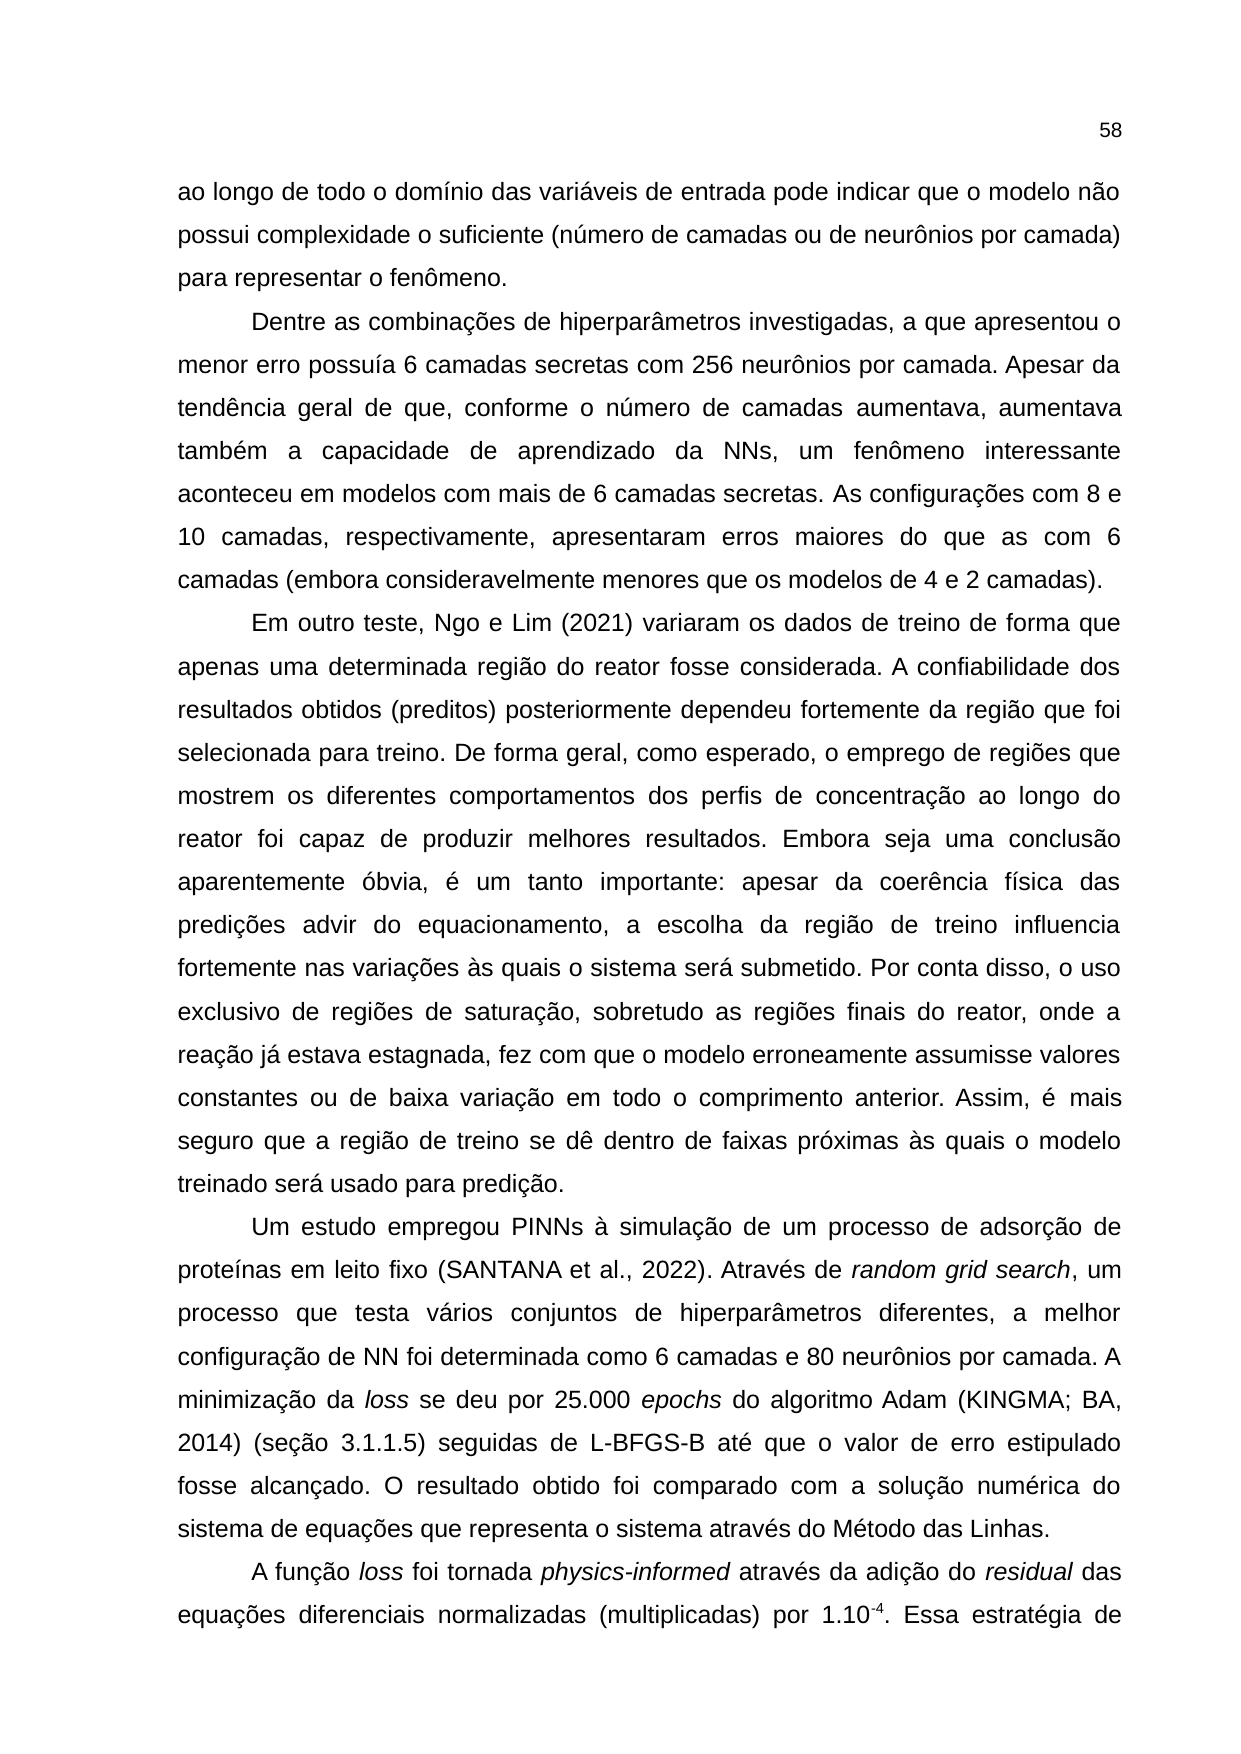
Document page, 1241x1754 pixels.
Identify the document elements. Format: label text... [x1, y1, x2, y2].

text Um estudo empregou PINNs à simulação de um processo de adsorção de proteínas em leito fixo (SANTANA et al., 2022). Através de random grid search, um processo que testa vários conjuntos de hiperparâmetros diferentes, a melhor configuração de NN foi determinada como 6 camadas e 80 neurônios por camada. A minimização da loss se deu por 25.000 epochs do algoritmo Adam (KINGMA; BA, 2014) (seção 3.1.1.5) seguidas de L-BFGS-B até que o valor de erro estipulado fosse alcançado. O resultado obtido foi comparado com a solução numérica do sistema de equações que representa o sistema através do Método das Linhas. [177, 1212, 1122, 1543]
text A função loss foi tornada physics-informed através da adição do residual das equações diferenciais normalizadas (multiplicadas) por 1.10-4. Essa estratégia de [177, 1557, 1122, 1629]
text Dentre as combinações de hiperparâmetros investigadas, a que apresentou o menor erro possuía 6 camadas secretas com 256 neurônios por camada. Apesar da tendência geral de que, conforme o número de camadas aumentava, aumentava também a capacidade de aprendizado da NNs, um fenômeno interessante aconteceu em modelos com mais de 6 camadas secretas. As configurações com 8 e 10 camadas, respectivamente, apresentaram erros maiores do que as com 6 camadas (embora consideravelmente menores que os modelos de 4 e 2 camadas). [177, 306, 1122, 594]
text ao longo de todo o domínio das variáveis de entrada pode indicar que o modelo não possui complexidade o suficiente (número de camadas ou de neurônios por camada) para representar o fenômeno. [177, 177, 1122, 292]
text Em outro teste, Ngo e Lim (2021) variaram os dados de treino de forma que apenas uma determinada região do reator fosse considerada. A confiabilidade dos resultados obtidos (preditos) posteriormente dependeu fortemente da região que foi selecionada para treino. De forma geral, como esperado, o emprego de regiões que mostrem os diferentes comportamentos dos perfis de concentração ao longo do reator foi capaz de produzir melhores resultados. Embora seja uma conclusão aparentemente óbvia, é um tanto importante: apesar da coerência física das predições advir do equacionamento, a escolha da região de treino influencia fortemente nas variações às quais o sistema será submetido. Por conta disso, o uso exclusivo de regiões de saturação, sobretudo as regiões finais do reator, onde a reação já estava estagnada, fez com que o modelo erroneamente assumisse valores constantes ou de baixa variação em todo o comprimento anterior. Assim, é mais seguro que a região de treino se dê dentro de faixas próximas às quais o modelo treinado será usado para predição. [177, 608, 1122, 1198]
